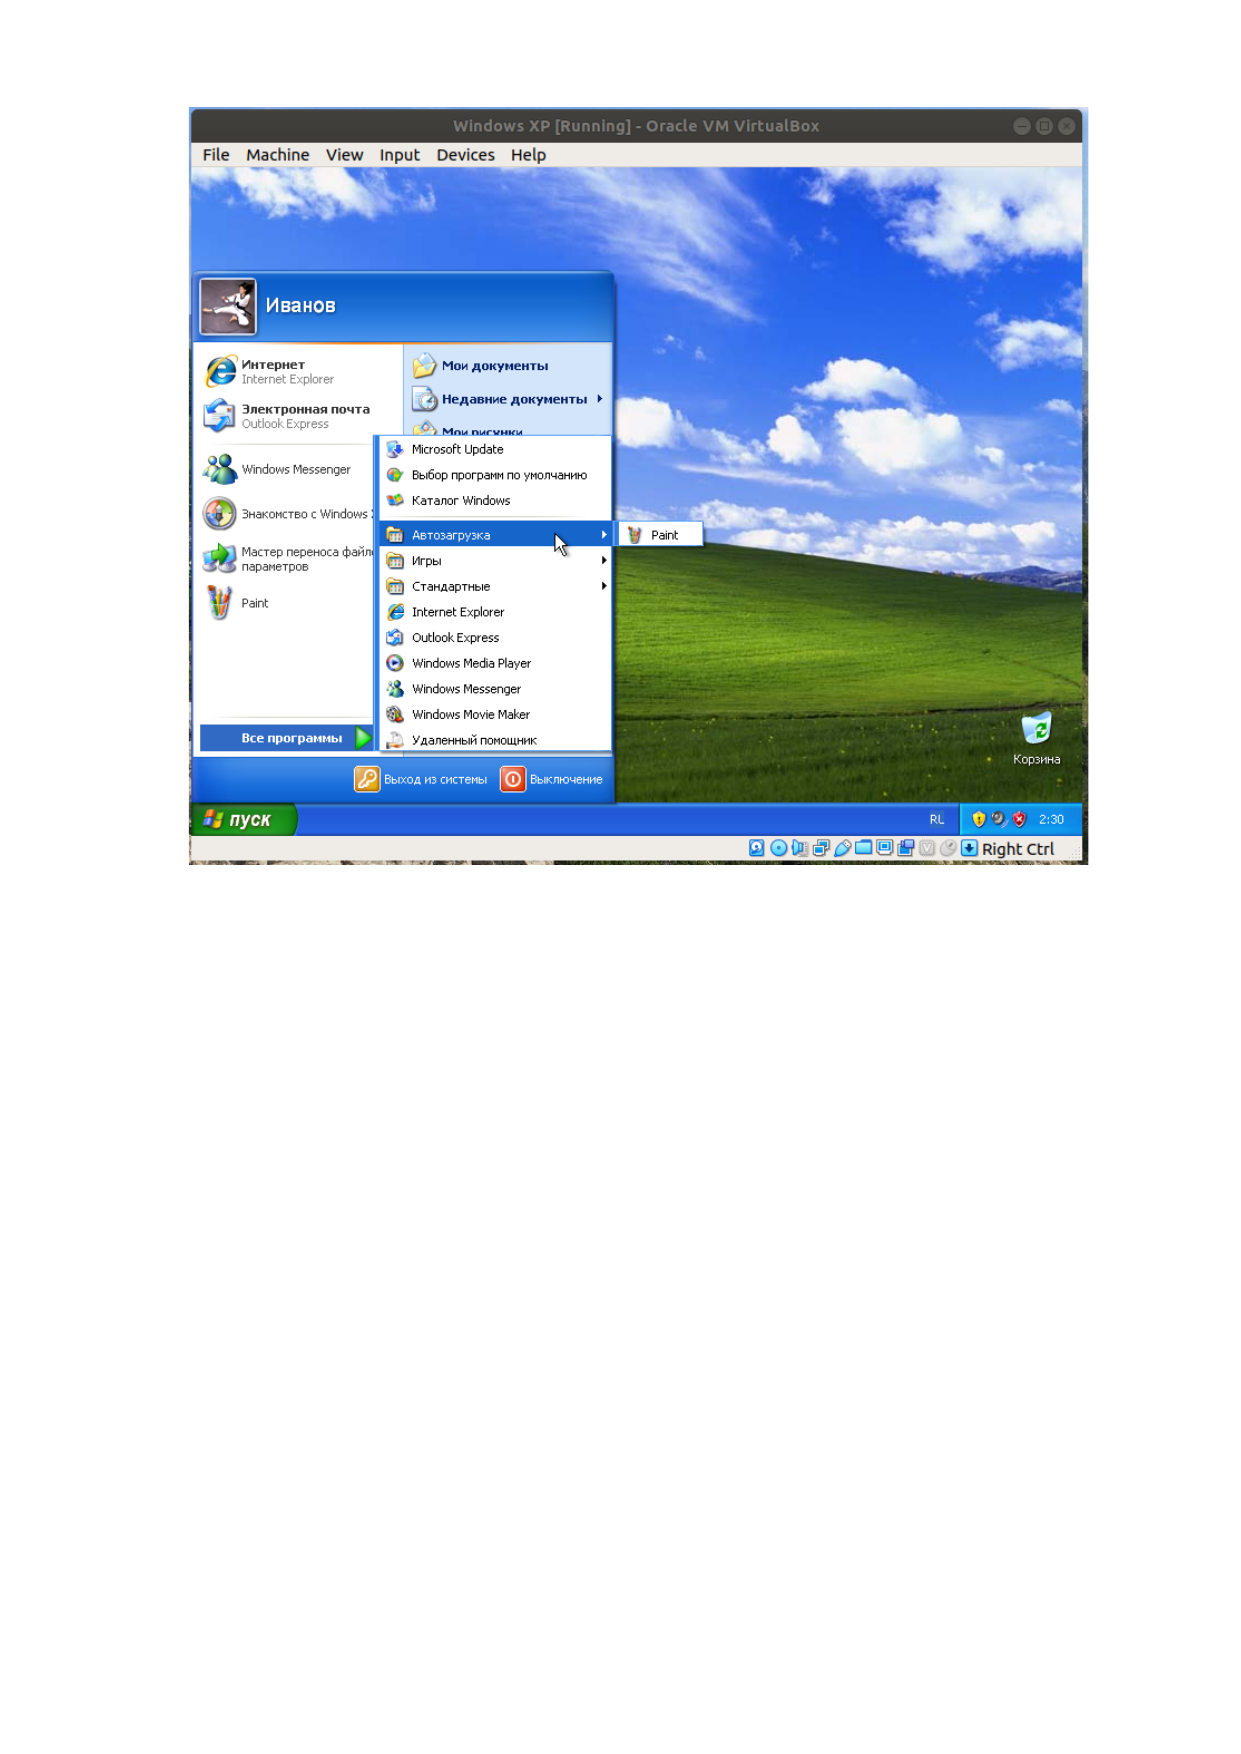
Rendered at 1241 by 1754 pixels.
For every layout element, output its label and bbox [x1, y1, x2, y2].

picture [188, 107, 1089, 865]
